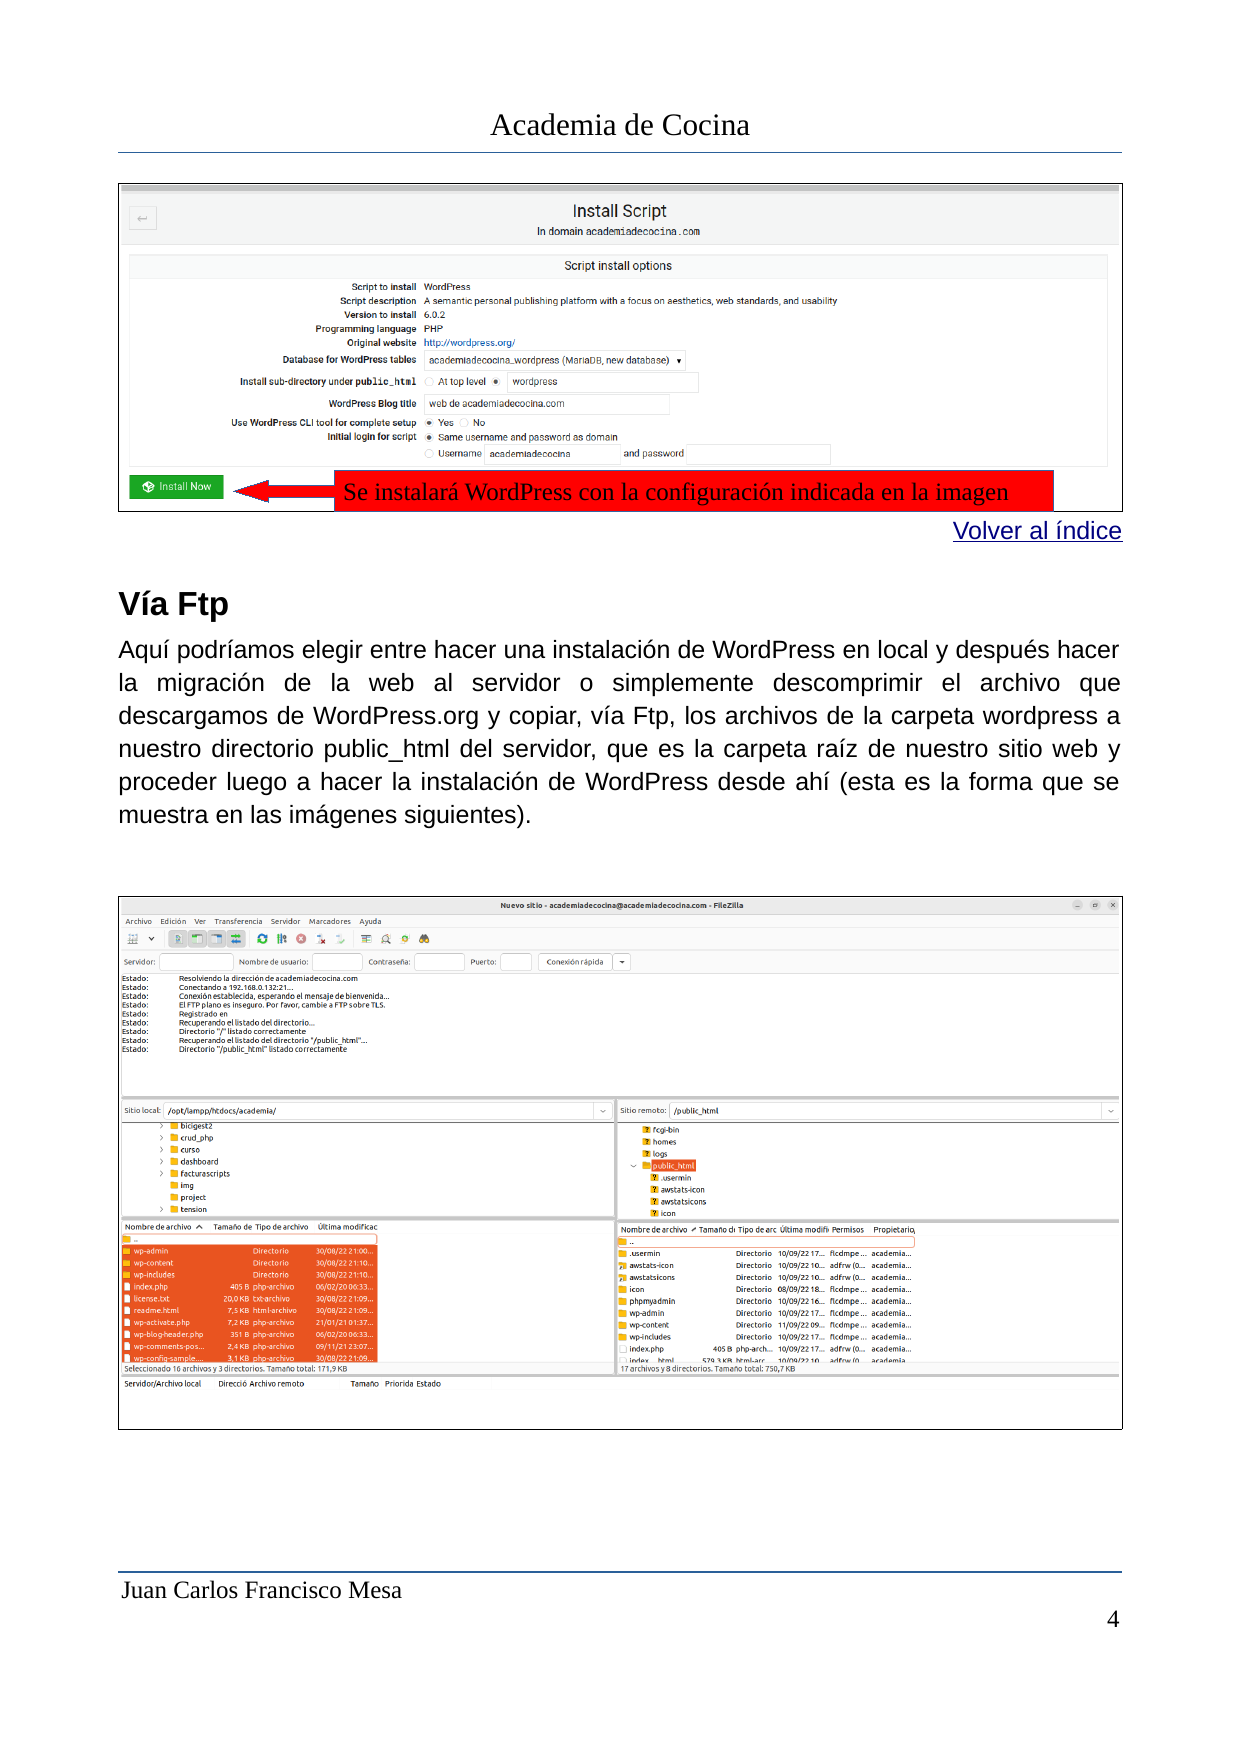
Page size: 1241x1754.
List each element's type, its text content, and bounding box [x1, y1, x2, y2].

text Volver al índice [118, 512, 1122, 545]
picture [121, 185, 1119, 509]
text Volver al índice [119, 184, 1122, 511]
text Aquí podríamos elegir entre hacer una instalación de WordPress en local y después hacer la migración de la web al servidor o simplemente descomprimir el archivo que descargamos de WordPress.org y copiar, vía Ftp, los archivos de la carpeta wordpress a nuestro directorio public_html del servidor, que es la carpeta raíz de nuestro sitio web y proceder luego a hacer la instalación de WordPress desde ahí (esta es la forma que se muestra en las imágenes siguientes). [118, 635, 1122, 829]
picture [121, 898, 1119, 1426]
subtitle Vía Ftp [118, 584, 1122, 623]
